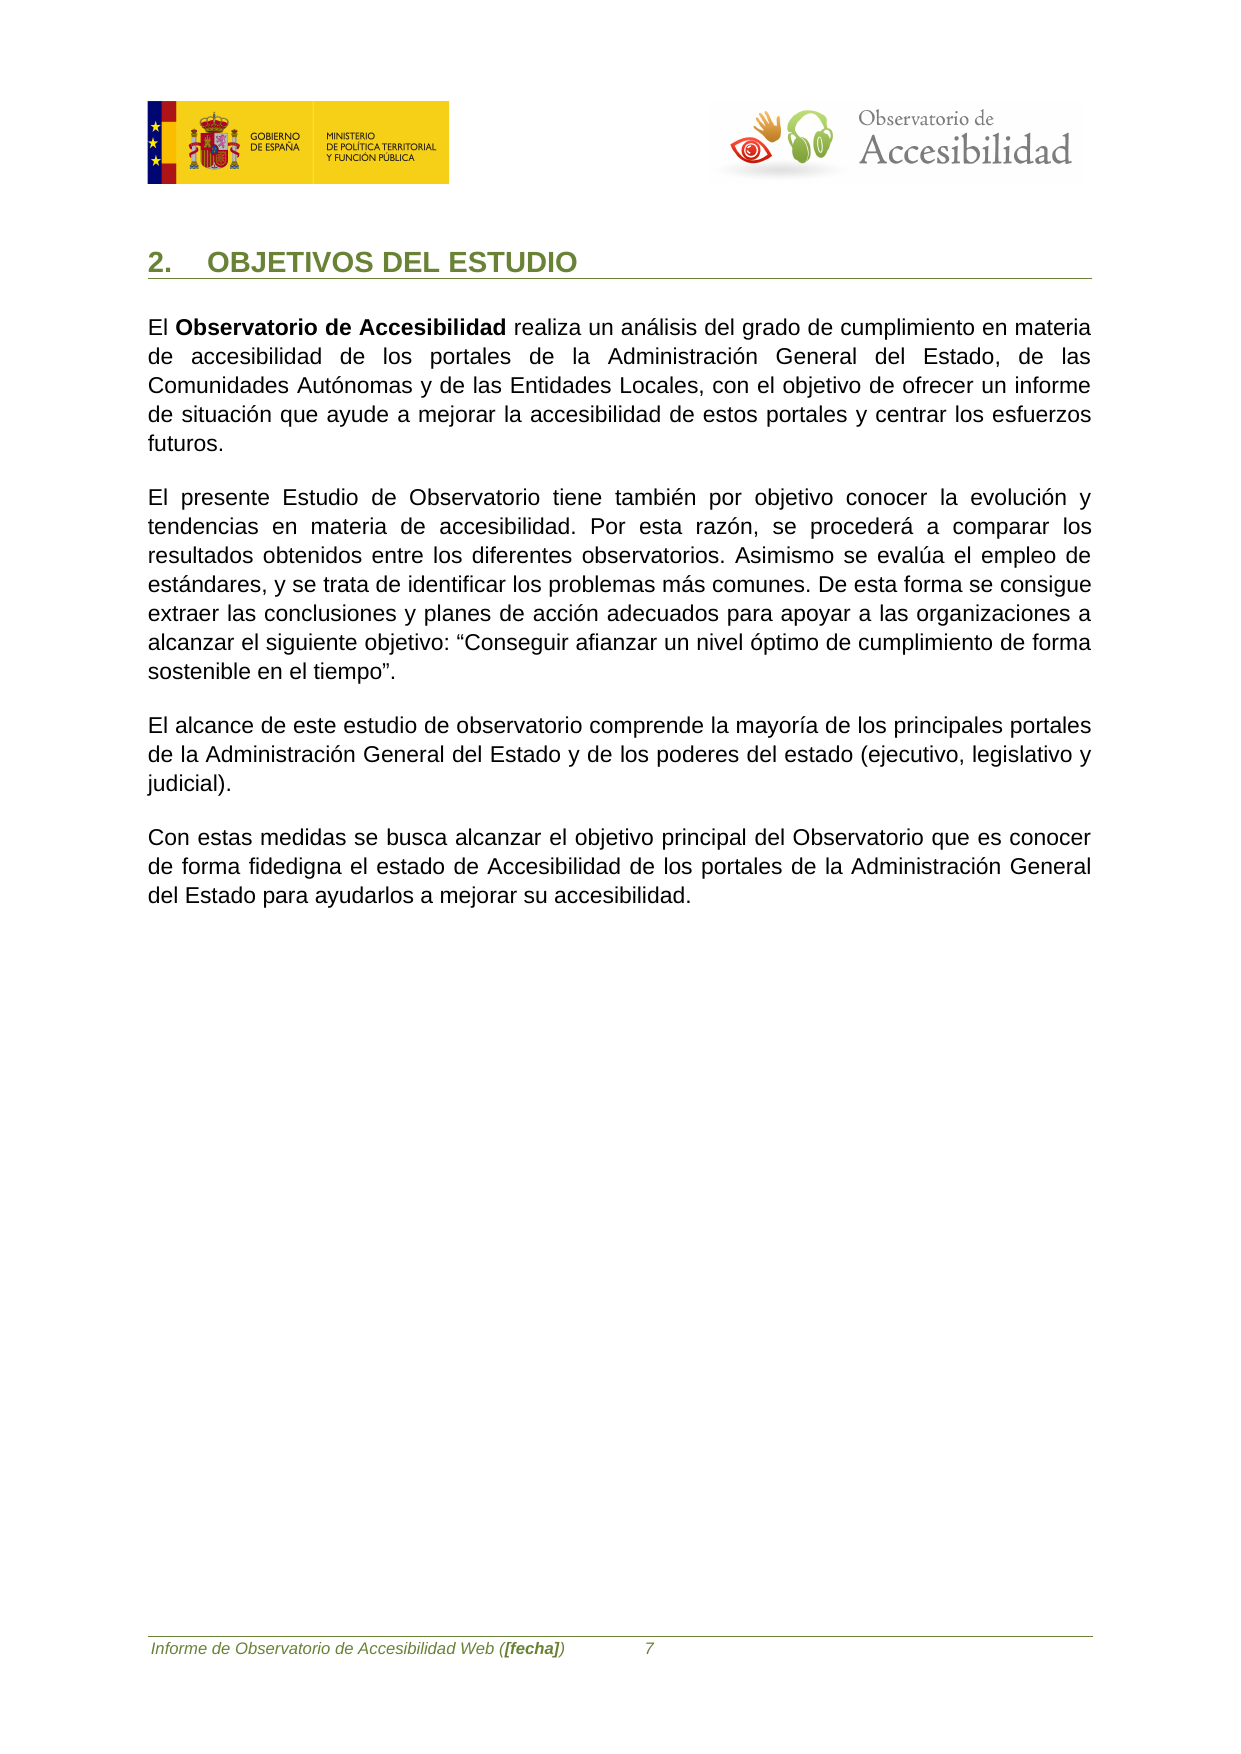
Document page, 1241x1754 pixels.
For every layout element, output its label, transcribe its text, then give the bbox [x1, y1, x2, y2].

text El presente Estudio de Observatorio tiene también por objetivo conocer la evolución y tendencias en materia de accesibilidad. Por esta razón, se procederá a comparar los resultados obtenidos entre los diferentes observatorios. Asimismo se evalúa el empleo de estándares, y se trata de identificar los problemas más comunes. De esta forma se consigue extraer las conclusiones y planes de acción adecuados para apoyar a las organizaciones a alcanzar el siguiente objetivo: “Conseguir afianzar un nivel óptimo de cumplimiento de forma sostenible en el tiempo”. [148, 484, 1092, 684]
text El alcance de este estudio de observatorio comprende la mayoría de los principales portales de la Administración General del Estado y de los poderes del estado (ejecutivo, legislativo y judicial). [148, 712, 1092, 796]
picture [710, 101, 1086, 184]
picture [147, 101, 450, 184]
text El Observatorio de Accesibilidad realiza un análisis del grado de cumplimiento en materia de accesibilidad de los portales de la Administración General del Estado, de las Comunidades Autónomas y de las Entidades Locales, con el objetivo de ofrecer un informe de situación que ayude a mejorar la accesibilidad de estos portales y centrar los esfuerzos futuros. [148, 314, 1092, 456]
subtitle Objetivos del estudio [148, 245, 1092, 278]
text Con estas medidas se busca alcanzar el objetivo principal del Observatorio que es conocer de forma fidedigna el estado de Accesibilidad de los portales de la Administración General del Estado para ayudarlos a mejorar su accesibilidad. [148, 824, 1092, 908]
